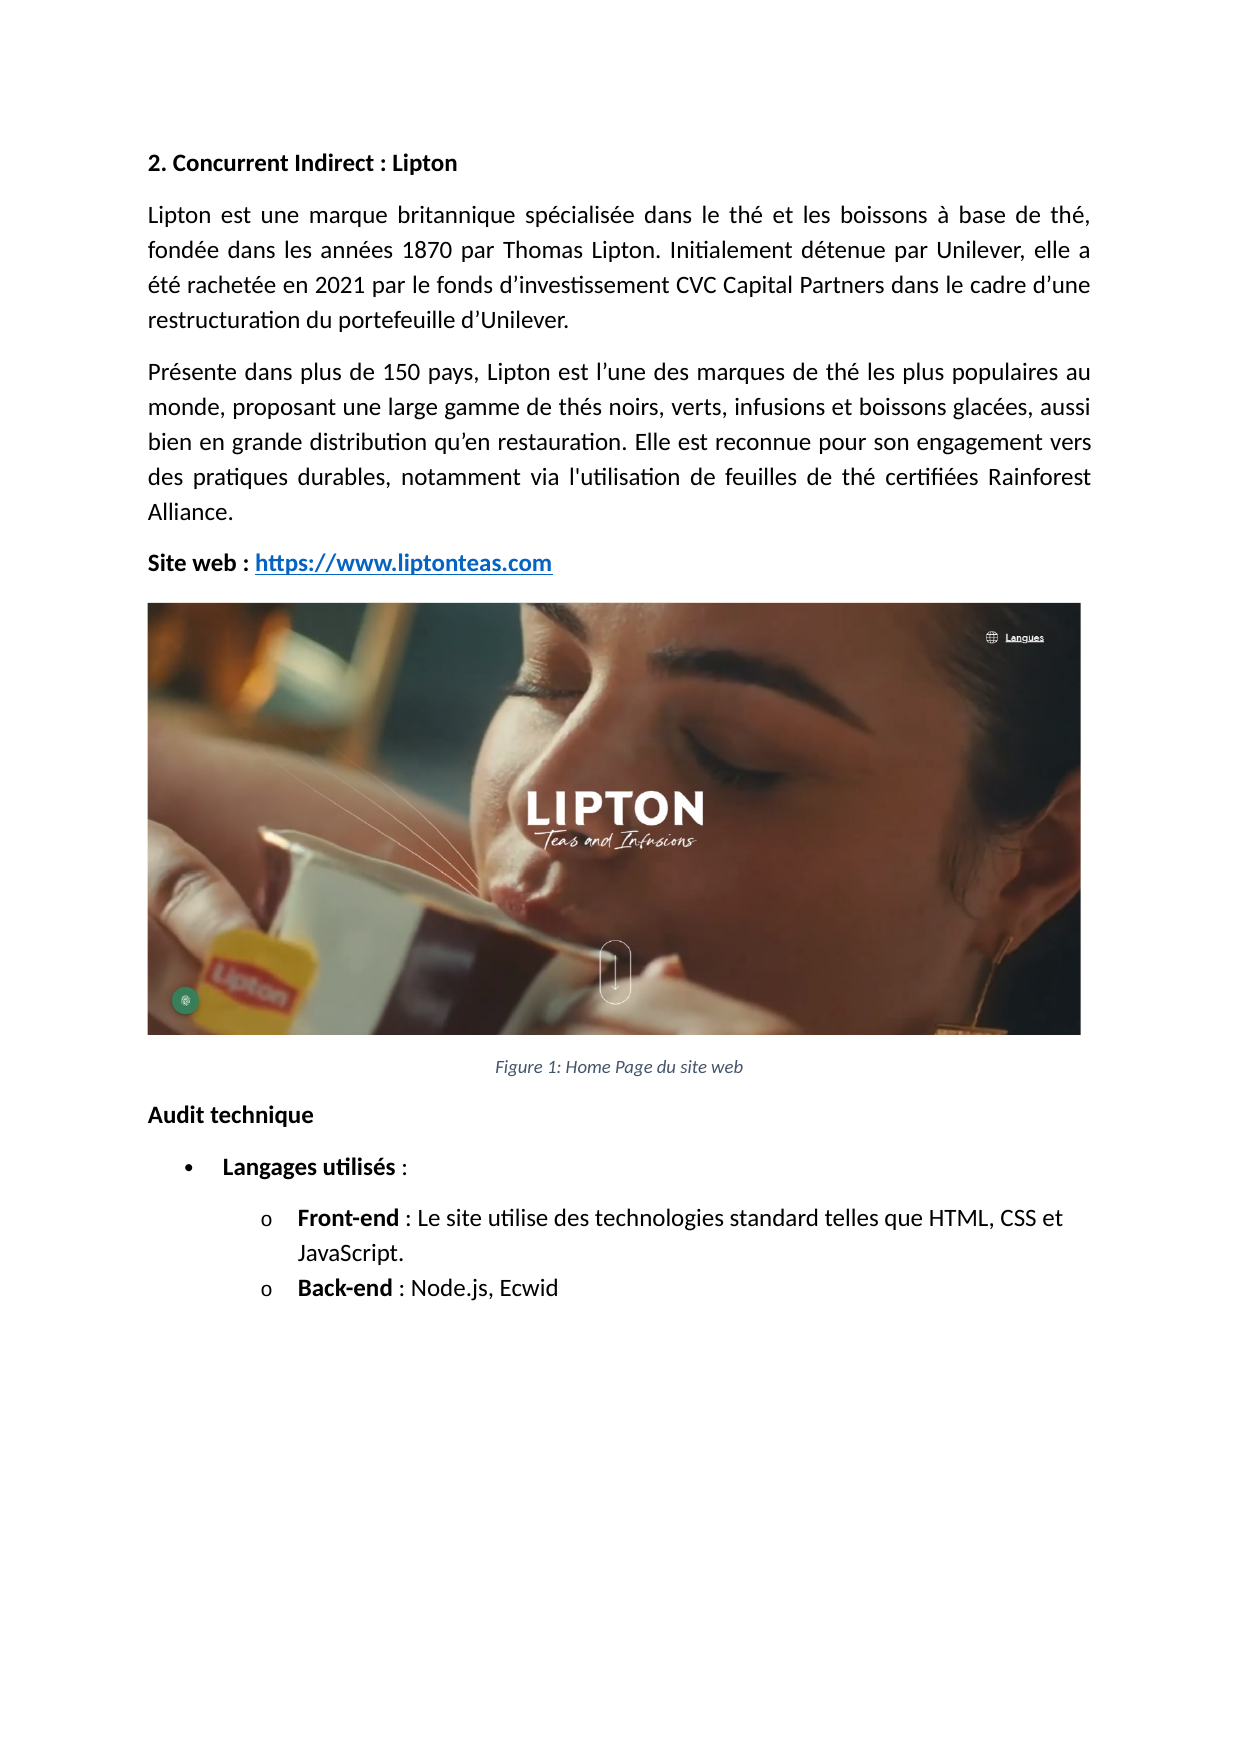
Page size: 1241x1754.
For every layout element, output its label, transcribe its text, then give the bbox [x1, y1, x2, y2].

text ​Lipton est une marque britannique spécialisée dans le thé et les boissons à base de thé, fondée dans les années 1870 par Thomas Lipton. Initialement détenue par Unilever, elle a été rachetée en 2021 par le fonds d’investissement CVC Capital Partners dans le cadre d’une restructuration du portefeuille d’Unilever. [148, 199, 1093, 335]
text Audit technique [148, 1099, 1093, 1130]
text Présente dans plus de 150 pays, Lipton est l’une des marques de thé les plus populaires au monde, proposant une large gamme de thés noirs, verts, infusions et boissons glacées, aussi bien en grande distribution qu’en restauration. Elle est reconnue pour son engagement vers des pratiques durables, notamment via l'utilisation de feuilles de thé certifiées Rainforest Alliance. [148, 356, 1093, 526]
list Front-end : Le site utilise des technologies standard telles que HTML, CSS et JavaScript.​ [260, 1202, 1093, 1268]
text Site web : https://www.liptonteas.com [148, 548, 1093, 578]
text 2. Concurrent Indirect : Lipton [148, 148, 1093, 178]
list Langages utilisés : [185, 1151, 1093, 1181]
text Figure 1: Home Page du site web [148, 1055, 1093, 1078]
list Back-end : Node.js, Ecwid [260, 1272, 1093, 1303]
